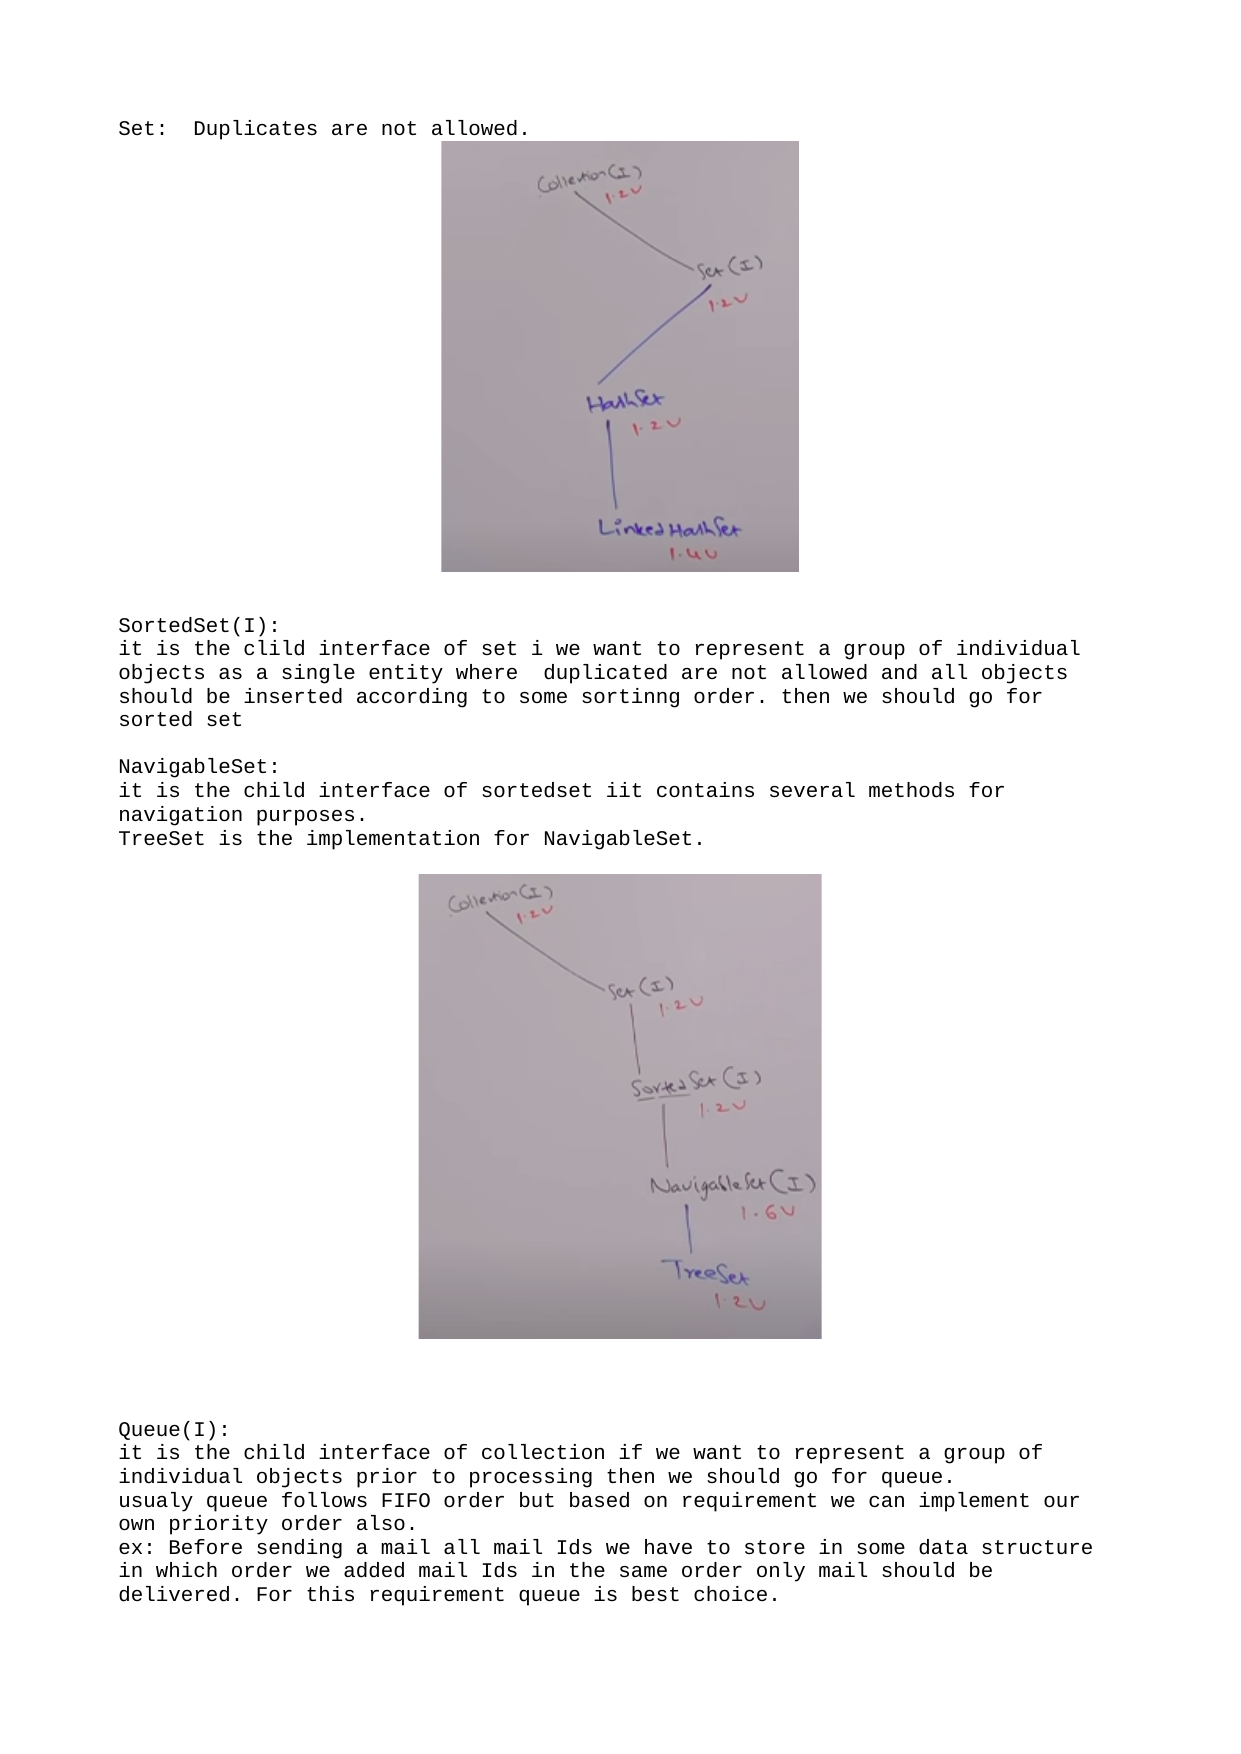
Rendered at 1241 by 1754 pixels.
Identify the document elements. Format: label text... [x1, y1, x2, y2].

text Queue(I): [118, 1419, 1122, 1442]
text ex: Before sending a mail all mail Ids we have to store in some data structure in which order we added mail Ids in the same order only mail should be delivered. For this requirement queue is best choice. [118, 1537, 1122, 1608]
picture [441, 141, 799, 572]
text TreeSet is the implementation for NavigableSet. [118, 827, 1122, 851]
text it is the child interface of collection if we want to represent a group of individual objects prior to processing then we should go for queue. [118, 1442, 1122, 1489]
picture [418, 874, 822, 1339]
text it is the child interface of sortedset iit contains several methods for navigation purposes. [118, 780, 1122, 827]
text usualy queue follows FIFO order but based on requirement we can implement our own priority order also. [118, 1489, 1122, 1537]
text it is the clild interface of set i we want to represent a group of individual objects as a single entity where duplicated are not allowed and all objects should be inserted according to some sortinng order. then we should go for sorted set [118, 638, 1122, 733]
text Set: Duplicates are not allowed. [118, 118, 1122, 142]
text SortedSet(I): [118, 615, 1122, 638]
text NavigableSet: [118, 757, 1122, 780]
